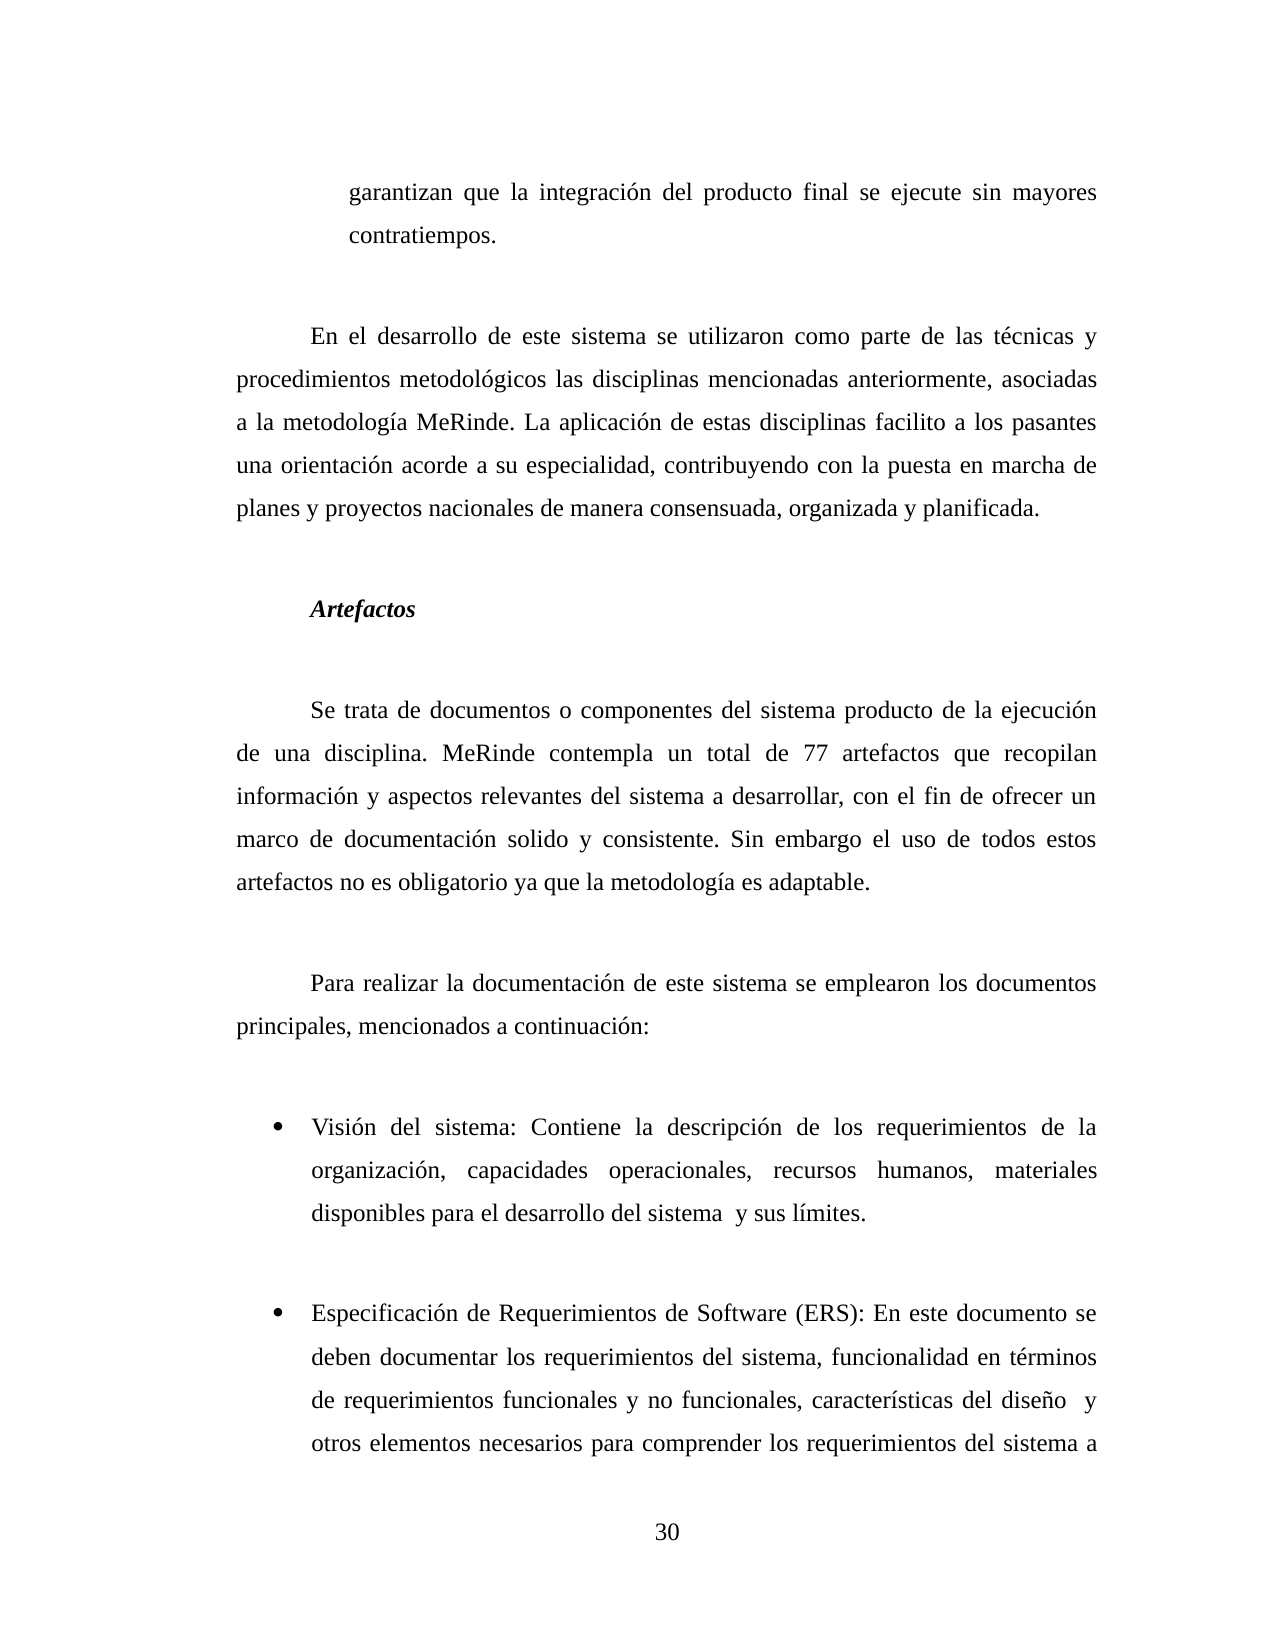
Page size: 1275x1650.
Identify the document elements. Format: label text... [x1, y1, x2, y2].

text Se trata de documentos o componentes del sistema producto de la ejecución de una disciplina. MeRinde contempla un total de 77 artefactos que recopilan información y aspectos relevantes del sistema a desarrollar, con el fin de ofrecer un marco de documentación solido y consistente. Sin embargo el uso de todos estos artefactos no es obligatorio ya que la metodología es adaptable. [236, 695, 1098, 896]
list garantizan que la integración del producto final se ejecute sin mayores contratiempos. [311, 177, 1098, 249]
list Visión del sistema: Contiene la descripción de los requerimientos de la organización, capacidades operacionales, recursos humanos, materiales disponibles para el desarrollo del sistema y sus límites. [274, 1112, 1098, 1227]
list Especificación de Requerimientos de Software (ERS): En este documento se deben documentar los requerimientos del sistema, funcionalidad en términos de requerimientos funcionales y no funcionales, características del diseño y otros elementos necesarios para comprender los requerimientos del sistema a [274, 1298, 1098, 1457]
text En el desarrollo de este sistema se utilizaron como parte de las técnicas y procedimientos metodológicos las disciplinas mencionadas anteriormente, asociadas a la metodología MeRinde. La aplicación de estas disciplinas facilito a los pasantes una orientación acorde a su especialidad, contribuyendo con la puesta en marcha de planes y proyectos nacionales de manera consensuada, organizada y planificada. [236, 321, 1098, 522]
text Artefactos [236, 594, 1098, 623]
text Para realizar la documentación de este sistema se emplearon los documentos principales, mencionados a continuación: [236, 968, 1098, 1040]
